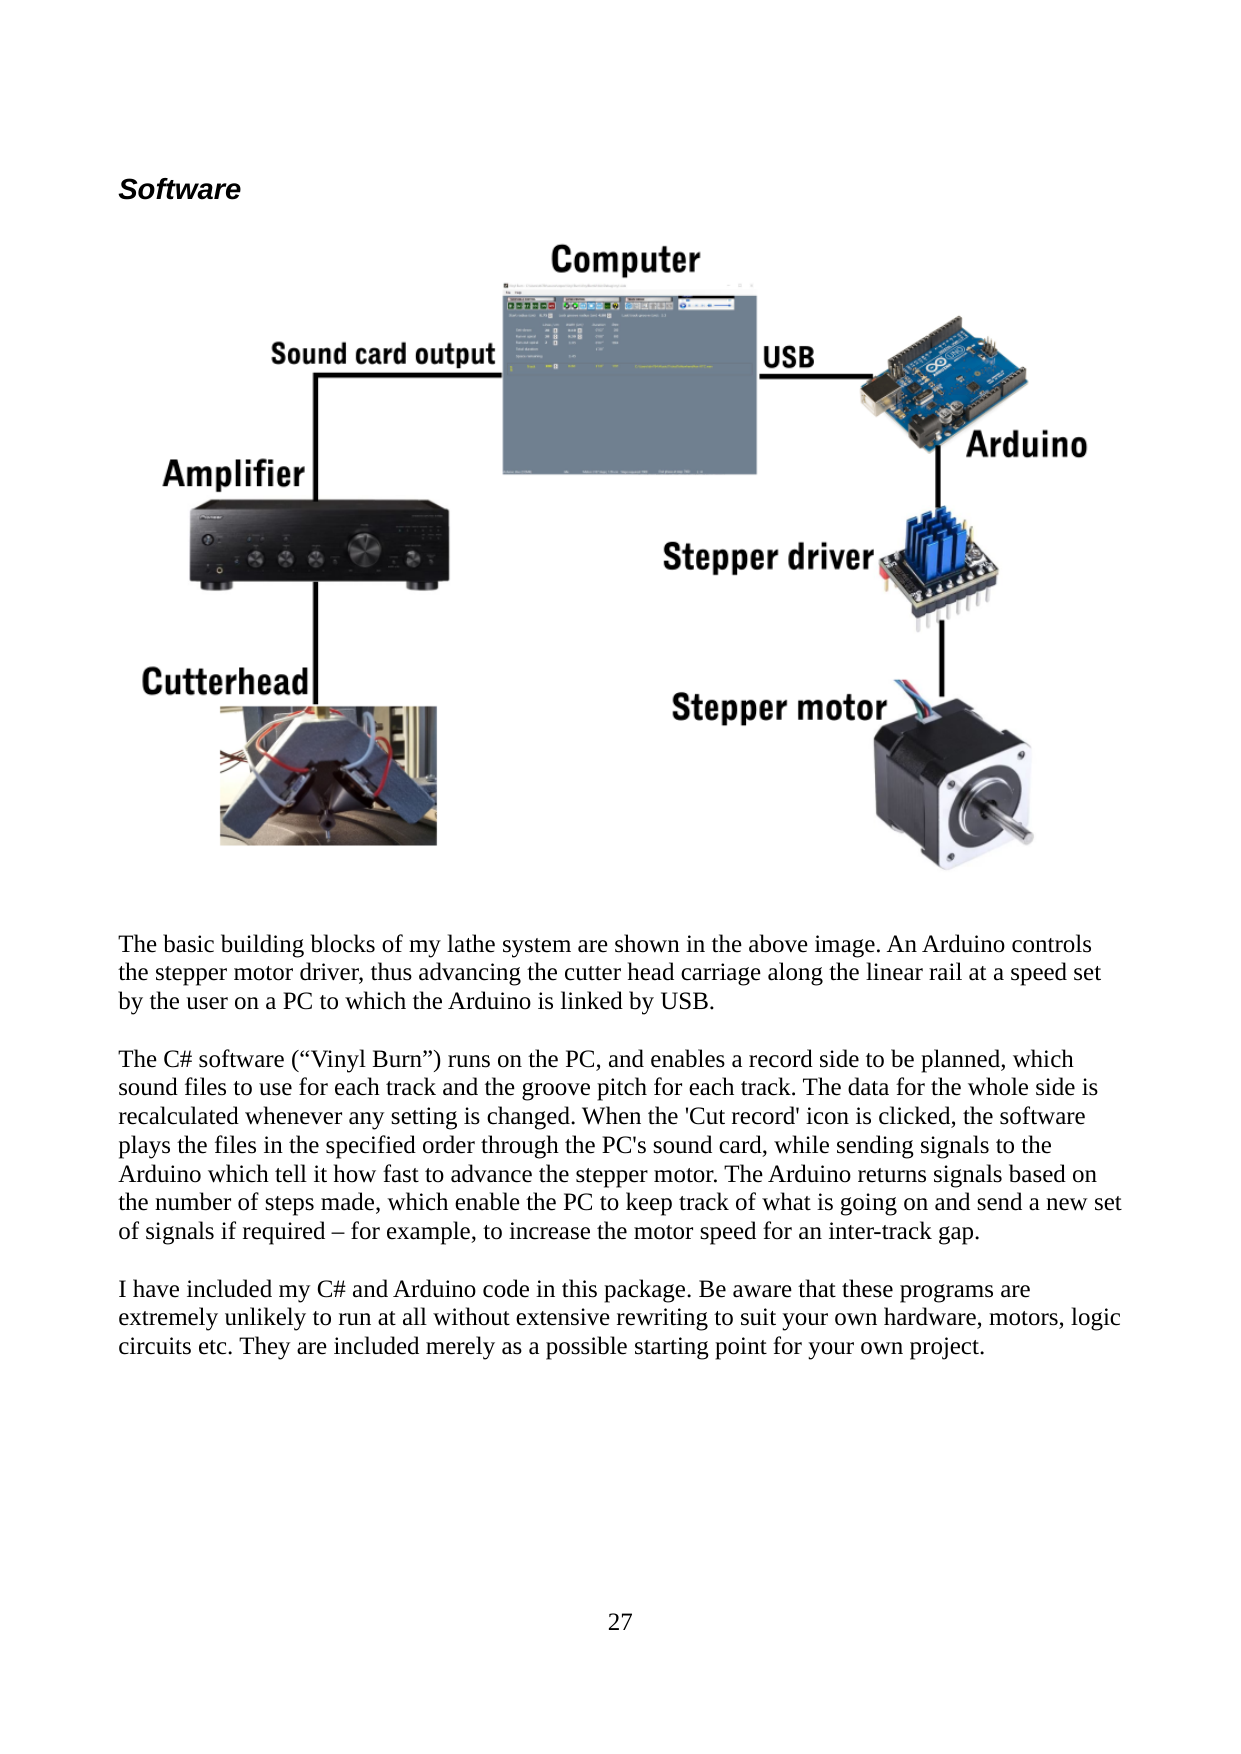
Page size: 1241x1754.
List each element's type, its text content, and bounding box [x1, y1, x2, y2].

text The C# software (“Vinyl Burn”) runs on the PC, and enables a record side to be planned, which sound files to use for each track and the groove pitch for each track. The data for the whole side is recalculated whenever any setting is changed. When the 'Cut record' icon is clicked, the software plays the files in the specified order through the PC's sound card, while sending signals to the Arduino which tell it how fast to advance the stepper motor. The Arduino returns signals based on the number of steps made, which enable the PC to keep track of what is going on and send a new set of signals if required – for example, to increase the motor speed for an inter-track gap. [118, 1044, 1122, 1245]
subtitle Software [118, 172, 1122, 205]
picture [118, 217, 1123, 929]
text The basic building blocks of my lathe system are shown in the above image. An Arduino controls the stepper motor driver, thus advancing the cutter head carriage along the linear rail at a speed set by the user on a PC to which the Arduino is linked by USB. [118, 929, 1122, 1015]
text I have included my C# and Arduino code in this package. Be aware that these programs are extremely unlikely to run at all without extensive rewriting to suit your own hardware, motors, logic circuits etc. They are included merely as a possible starting point for your own project. [118, 1274, 1122, 1360]
